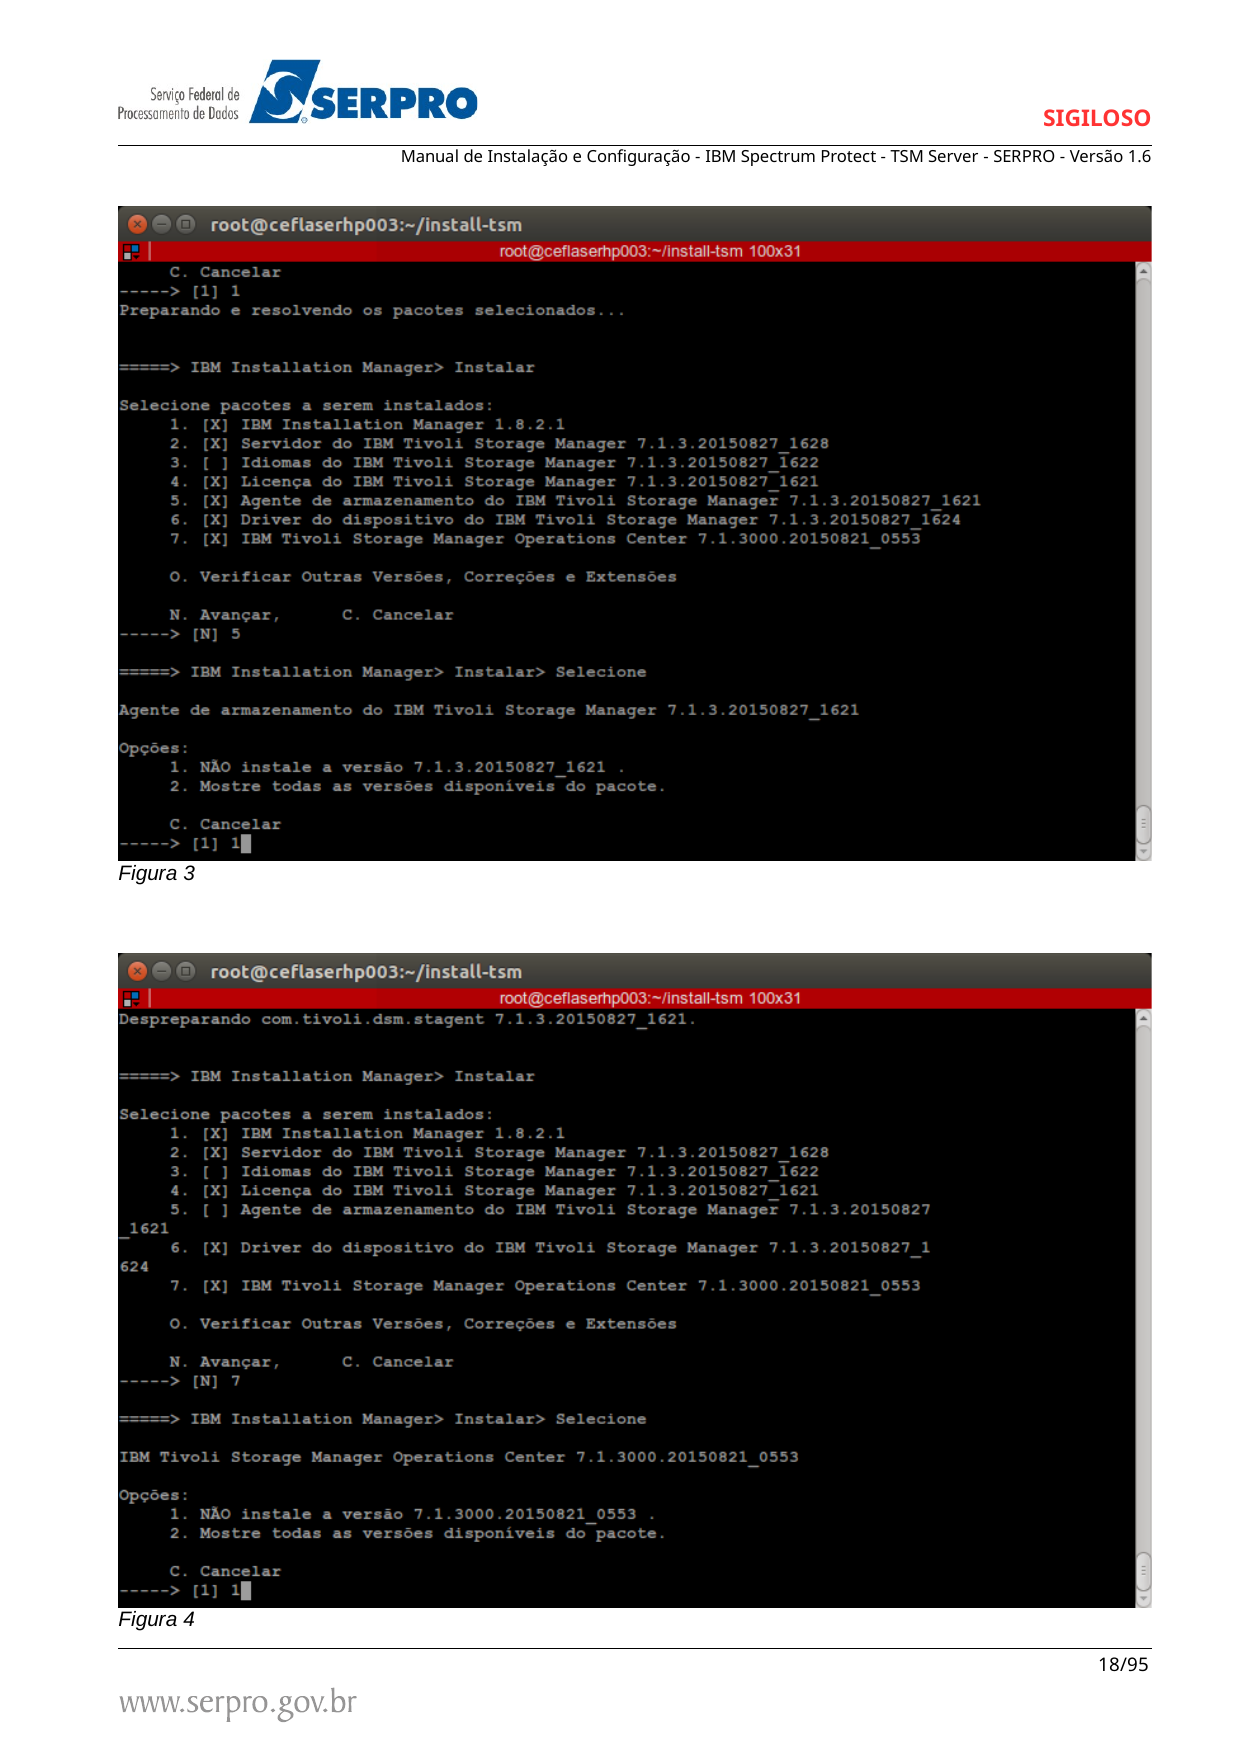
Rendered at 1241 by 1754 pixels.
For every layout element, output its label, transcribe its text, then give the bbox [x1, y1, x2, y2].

text Figura 4 [118, 1608, 1152, 1631]
text Figura 3 [118, 861, 1152, 884]
picture [118, 59, 478, 124]
picture [118, 206, 1152, 861]
picture [118, 953, 1152, 1608]
